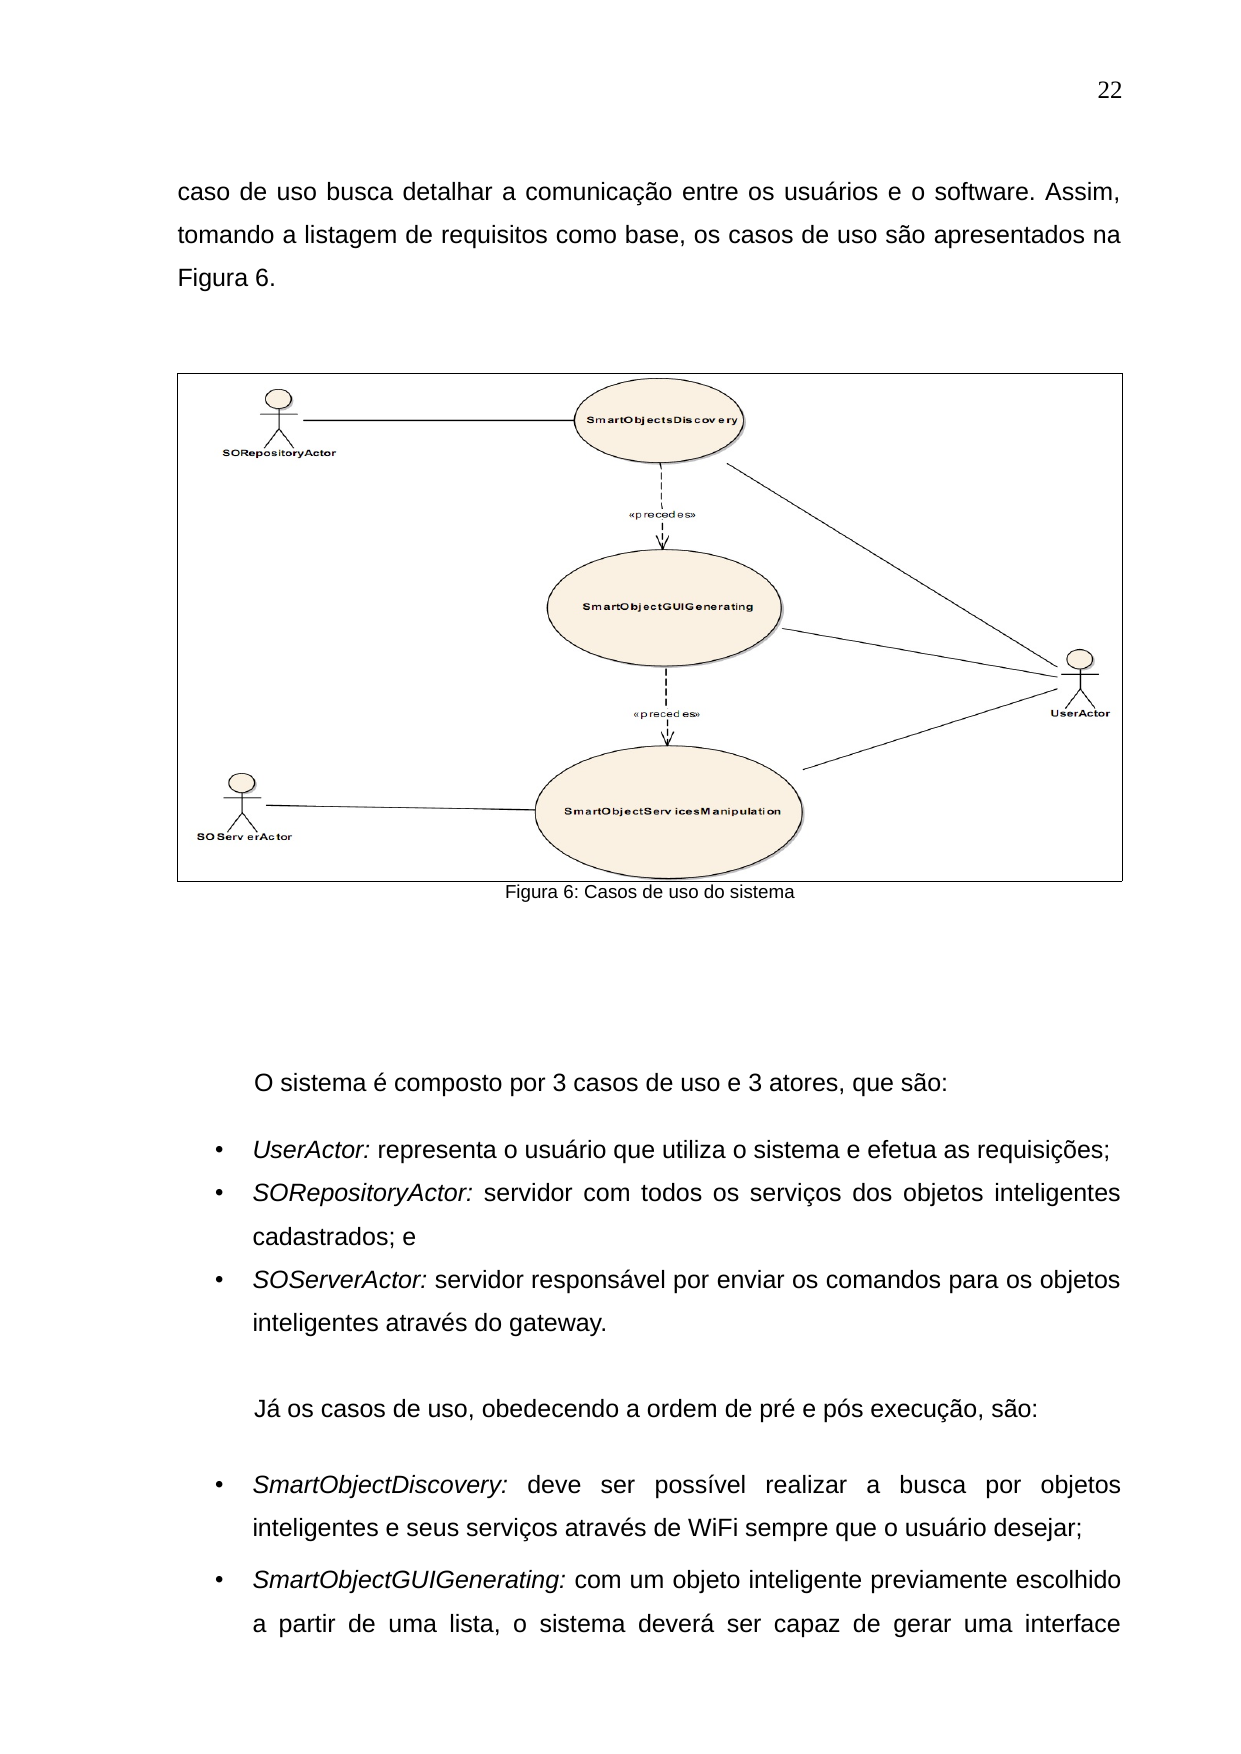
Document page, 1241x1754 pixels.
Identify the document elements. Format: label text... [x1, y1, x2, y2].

picture [178, 374, 1122, 881]
list UserActor: representa o usuário que utiliza o sistema e efetua as requisições; [215, 1135, 1122, 1164]
list SORepositoryActor: servidor com todos os serviços dos objetos inteligentes cadastrados; e [215, 1178, 1122, 1250]
list SmartObjectGUIGenerating: com um objeto inteligente previamente escolhido a partir de uma lista, o sistema deverá ser capaz de gerar uma interface [215, 1565, 1122, 1637]
list SOServerActor: servidor responsável por enviar os comandos para os objetos inteligentes através do gateway. [215, 1265, 1122, 1337]
text caso de uso busca detalhar a comunicação entre os usuários e o software. Assim, tomando a listagem de requisitos como base, os casos de uso são apresentados na Figura 6. [177, 177, 1122, 292]
text Já os casos de uso, obedecendo a ordem de pré e pós execução, são: [177, 1394, 1122, 1423]
list SmartObjectDiscovery: deve ser possível realizar a busca por objetos inteligentes e seus serviços através de WiFi sempre que o usuário desejar; [215, 1470, 1122, 1542]
text O sistema é composto por 3 casos de uso e 3 atores, que são: [177, 1068, 1122, 1097]
text Figura 6: Casos de uso do sistema [177, 882, 1122, 903]
